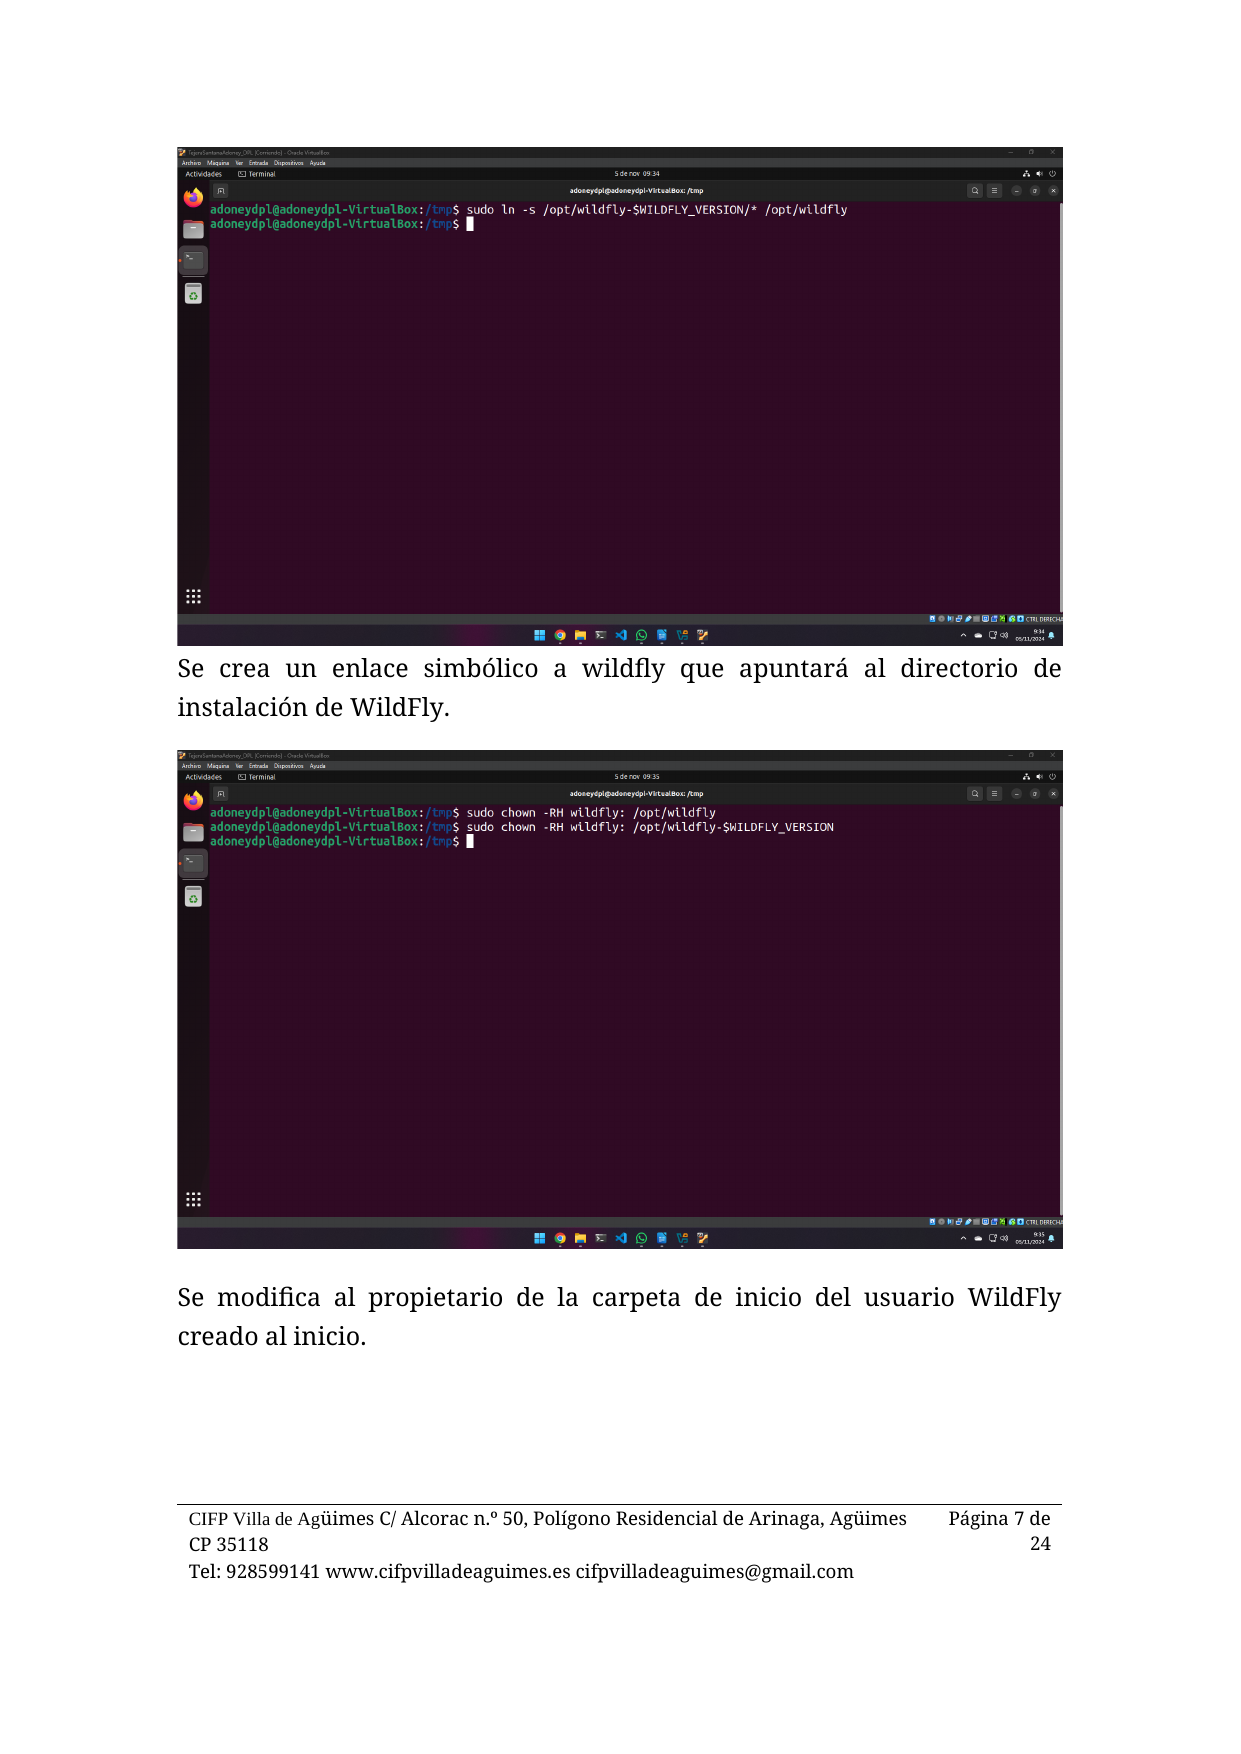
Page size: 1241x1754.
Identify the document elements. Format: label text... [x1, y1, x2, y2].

text Se modifica al propietario de la carpeta de inicio del usuario WildFly creado al inicio. [177, 1249, 1063, 1353]
text Se crea un enlace simbólico a wildfly que apuntará al directorio de instalación de WildFly. [177, 646, 1063, 724]
picture [177, 147, 1063, 646]
picture [177, 750, 1063, 1249]
